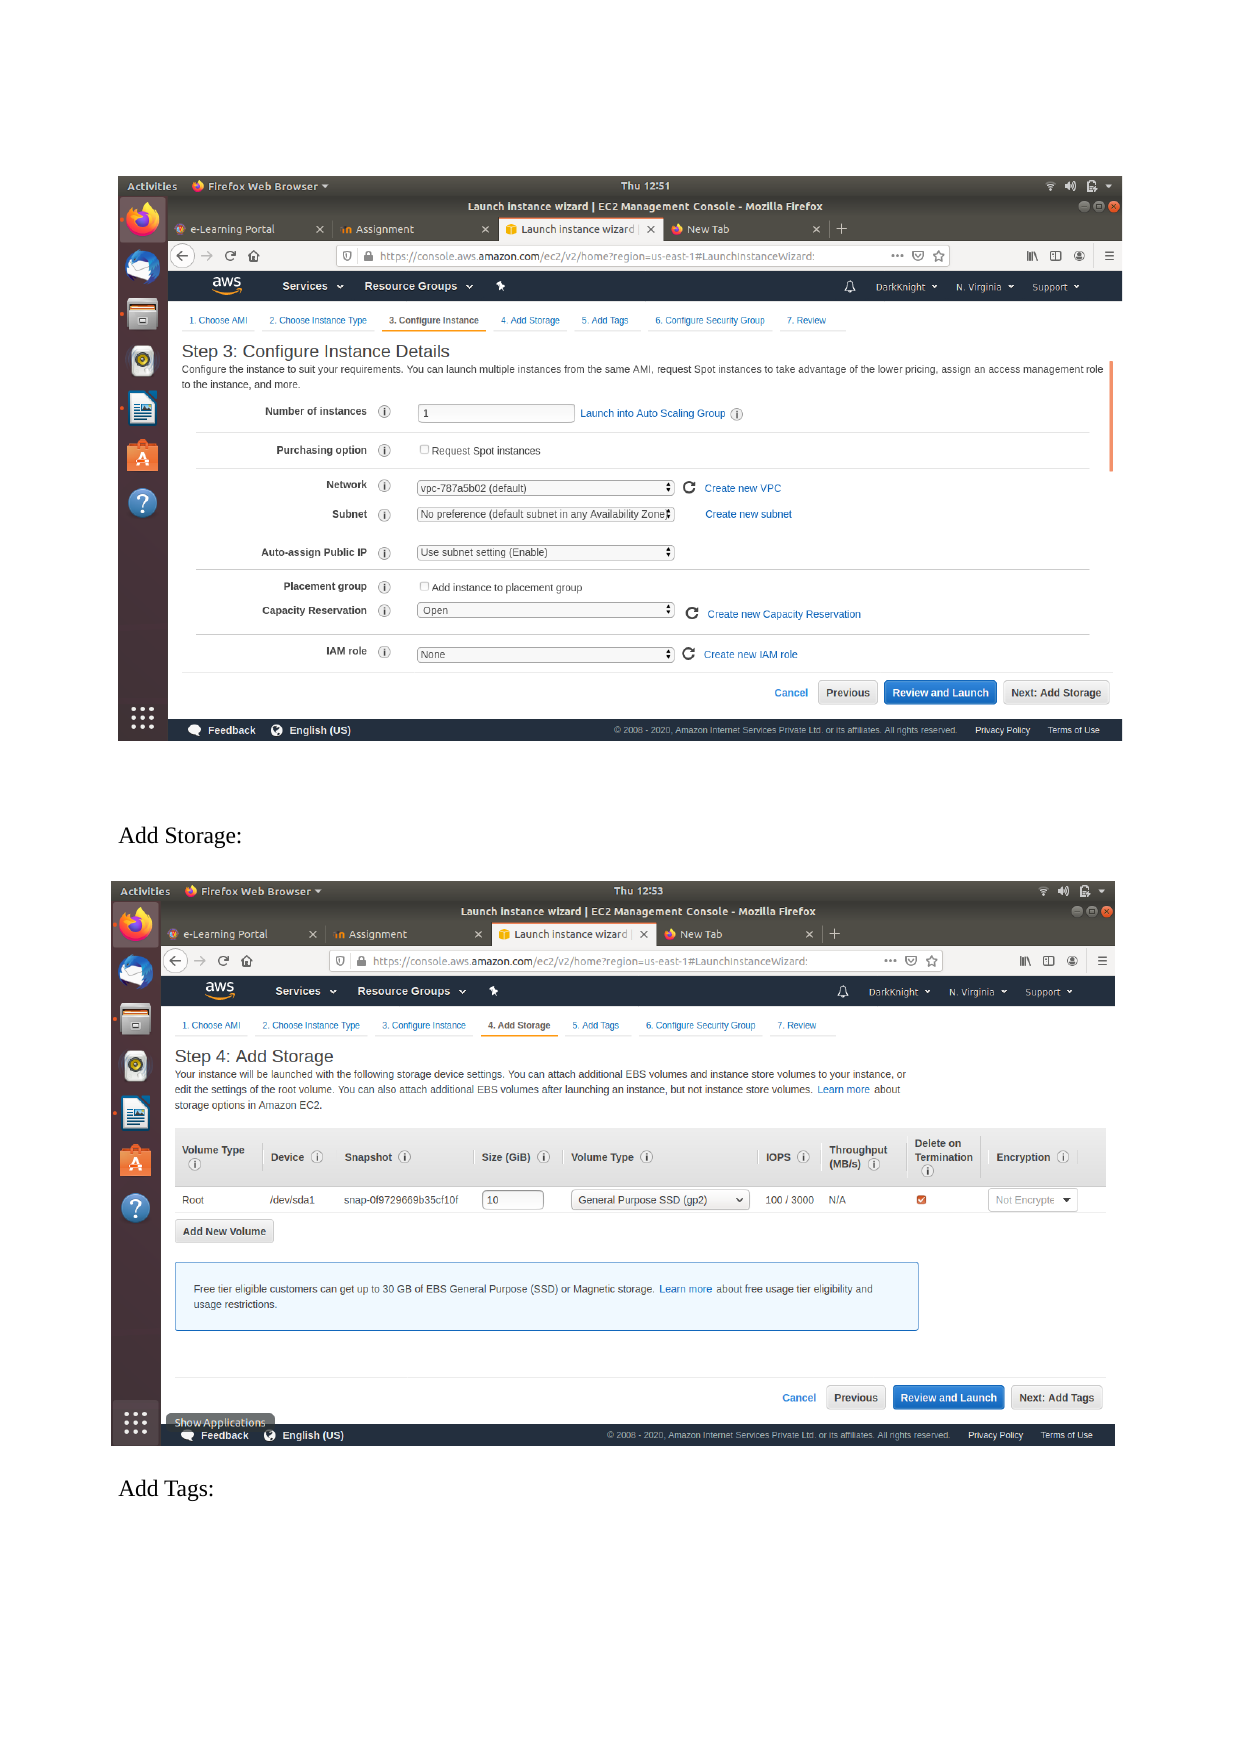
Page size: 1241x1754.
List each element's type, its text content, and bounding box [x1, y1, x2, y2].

text Add Tags: [118, 1475, 1122, 1502]
text Add Storage: [118, 822, 1122, 849]
picture [111, 881, 1115, 1446]
picture [118, 176, 1123, 741]
